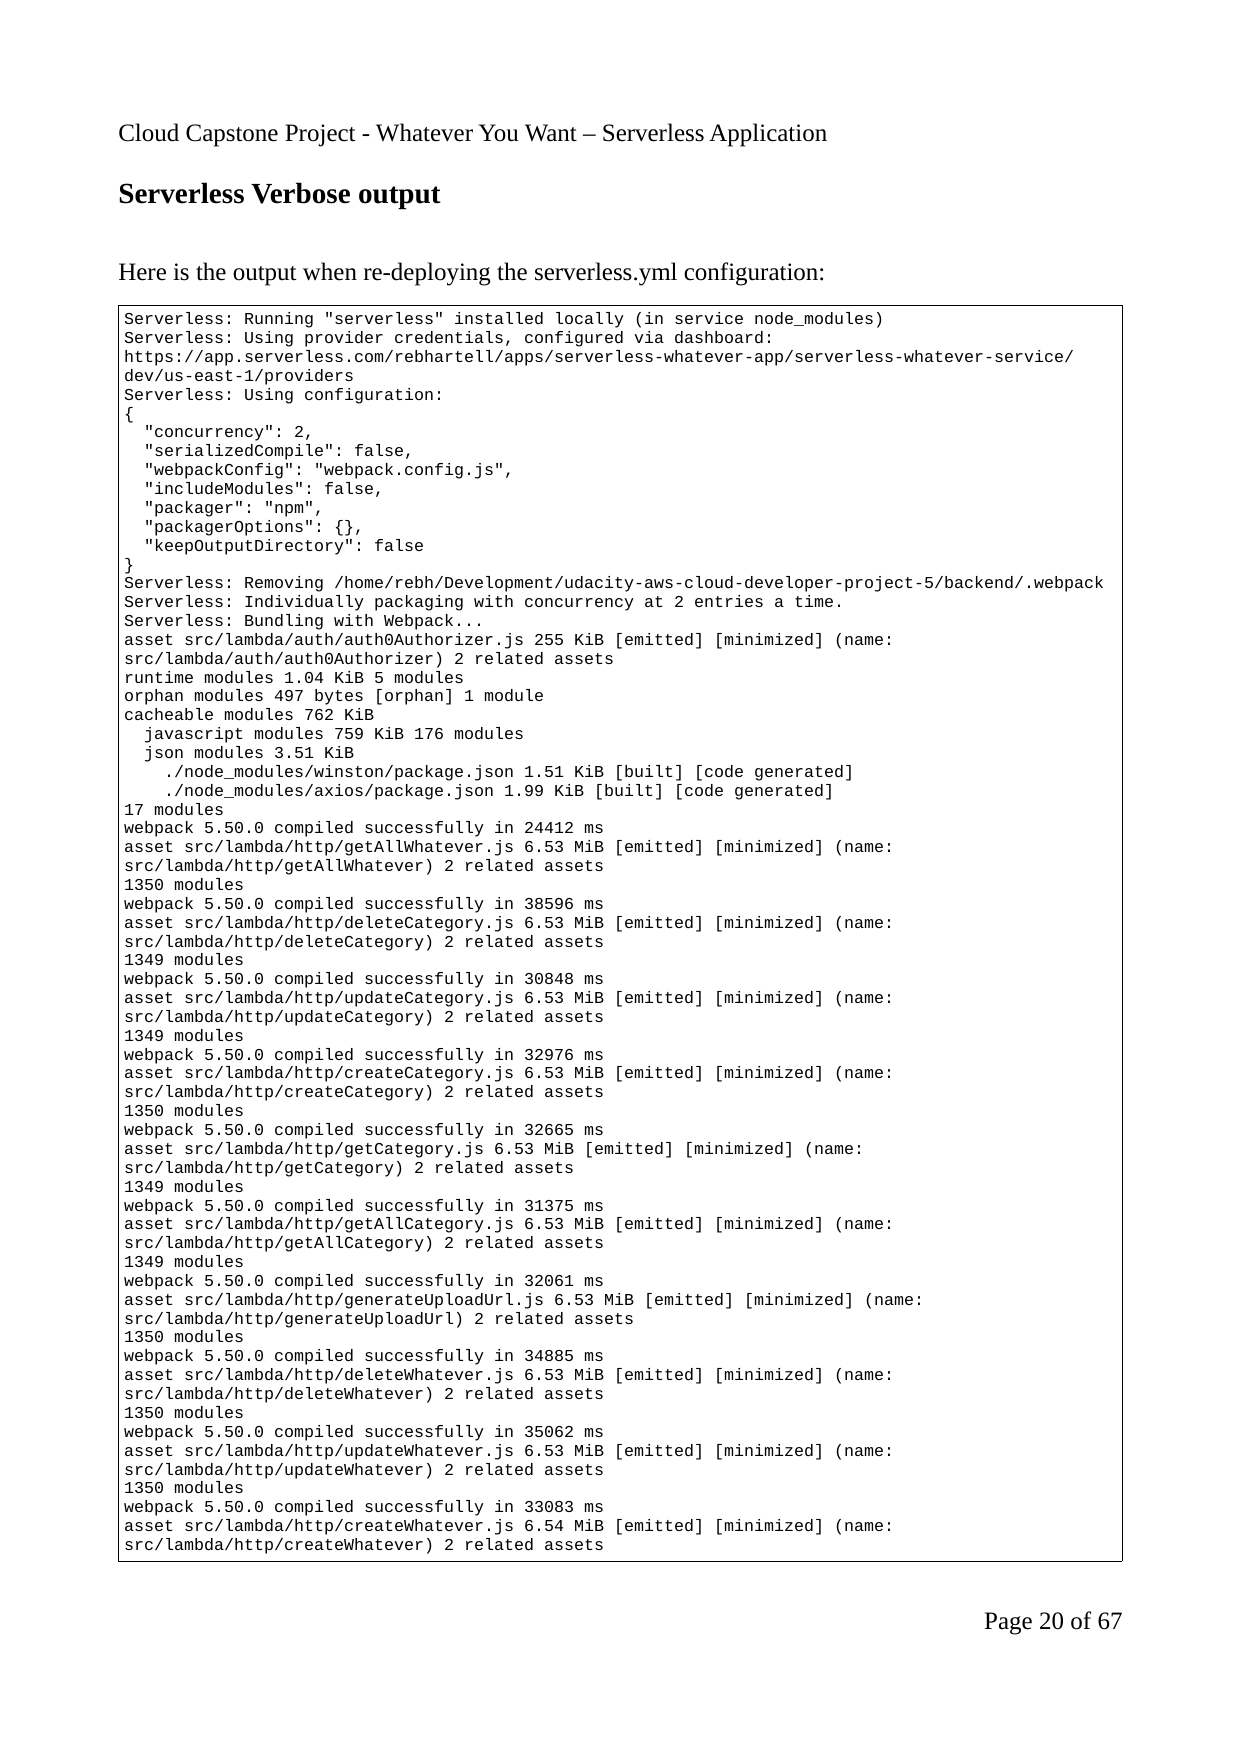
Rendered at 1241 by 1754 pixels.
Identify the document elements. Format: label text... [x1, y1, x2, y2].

table_header Serverless: Running "serverless" installed locally (in service node_modules) Serverless: Using provider credentials, configured via dashboard: https://app.serverless.com/rebhartell/apps/serverless-whatever-app/serverless-whatever-service/dev/us-east-1/providers Serverless: Using configuration: { "concurrency": 2, "serializedCompile": false, "webpackConfig": "webpack.config.js", "includeModules": false, "packager": "npm", "packagerOptions": {}, "keepOutputDirectory": false } Serverless: Removing /home/rebh/Development/udacity-aws-cloud-developer-project-5/backend/.webpack Serverless: Individually packaging with concurrency at 2 entries a time. Serverless: Bundling with Webpack... asset src/lambda/auth/auth0Authorizer.js 255 KiB [emitted] [minimized] (name: src/lambda/auth/auth0Authorizer) 2 related assets runtime modules 1.04 KiB 5 modules orphan modules 497 bytes [orphan] 1 module cacheable modules 762 KiB javascript modules 759 KiB 176 modules json modules 3.51 KiB ./node_modules/winston/package.json 1.51 KiB [built] [code generated] ./node_modules/axios/package.json 1.99 KiB [built] [code generated] 17 modules webpack 5.50.0 compiled successfully in 24412 ms asset src/lambda/http/getAllWhatever.js 6.53 MiB [emitted] [minimized] (name: src/lambda/http/getAllWhatever) 2 related assets 1350 modules webpack 5.50.0 compiled successfully in 38596 ms asset src/lambda/http/deleteCategory.js 6.53 MiB [emitted] [minimized] (name: src/lambda/http/deleteCategory) 2 related assets 1349 modules webpack 5.50.0 compiled successfully in 30848 ms asset src/lambda/http/updateCategory.js 6.53 MiB [emitted] [minimized] (name: src/lambda/http/updateCategory) 2 related assets 1349 modules webpack 5.50.0 compiled successfully in 32976 ms asset src/lambda/http/createCategory.js 6.53 MiB [emitted] [minimized] (name: src/lambda/http/createCategory) 2 related assets 1350 modules webpack 5.50.0 compiled successfully in 32665 ms asset src/lambda/http/getCategory.js 6.53 MiB [emitted] [minimized] (name: src/lambda/http/getCategory) 2 related assets 1349 modules webpack 5.50.0 compiled successfully in 31375 ms asset src/lambda/http/getAllCategory.js 6.53 MiB [emitted] [minimized] (name: src/lambda/http/getAllCategory) 2 related assets 1349 modules webpack 5.50.0 compiled successfully in 32061 ms asset src/lambda/http/generateUploadUrl.js 6.53 MiB [emitted] [minimized] (name: src/lambda/http/generateUploadUrl) 2 related assets 1350 modules webpack 5.50.0 compiled successfully in 34885 ms asset src/lambda/http/deleteWhatever.js 6.53 MiB [emitted] [minimized] (name: src/lambda/http/deleteWhatever) 2 related assets 1350 modules webpack 5.50.0 compiled successfully in 35062 ms asset src/lambda/http/updateWhatever.js 6.53 MiB [emitted] [minimized] (name: src/lambda/http/updateWhatever) 2 related assets 1350 modules webpack 5.50.0 compiled successfully in 33083 ms asset src/lambda/http/createWhatever.js 6.54 MiB [emitted] [minimized] (name: src/lambda/http/createWhatever) 2 related assets [119, 306, 1122, 1561]
text Here is the output when re-deploying the serverless.yml configuration: [118, 257, 1122, 286]
subtitle Serverless Verbose output [118, 176, 1122, 210]
